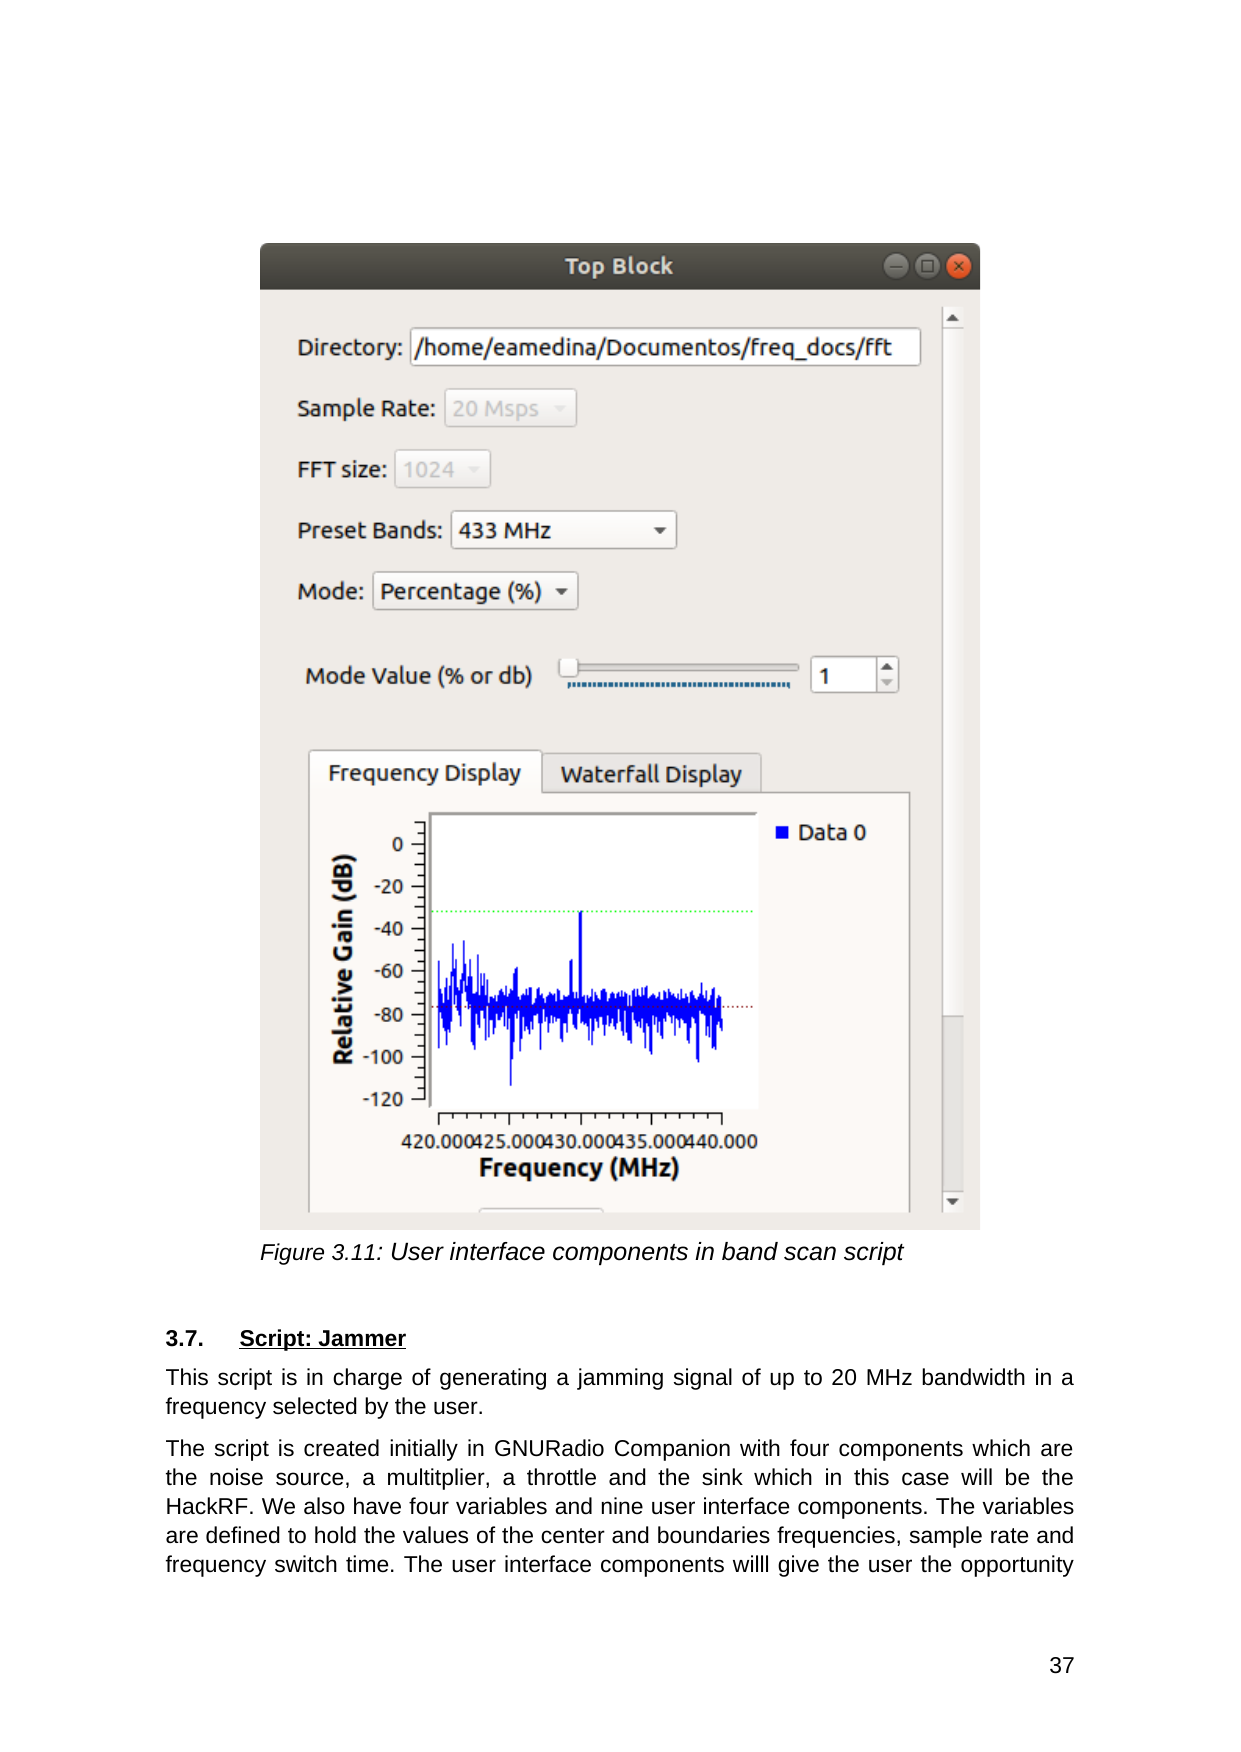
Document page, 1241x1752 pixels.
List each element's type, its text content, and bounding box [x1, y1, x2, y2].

text This script is in charge of generating a jamming signal of up to 20 MHz bandwidth in a frequency selected by the user. [165, 1364, 1075, 1419]
text The script is created initially in GNURadio Companion with four components which are the noise source, a multitplier, a throttle and the sink which in this case will be the HackRF. We also have four variables and nine user interface components. The variables are defined to hold the values of the center and boundaries frequencies, sample rate and frequency switch time. The user interface components willl give the user the opportunity [165, 1435, 1075, 1577]
picture [260, 243, 981, 1230]
text Figure 3.11: User interface components in band scan script [260, 1230, 980, 1266]
subtitle Script: Jammer [165, 1323, 1075, 1352]
